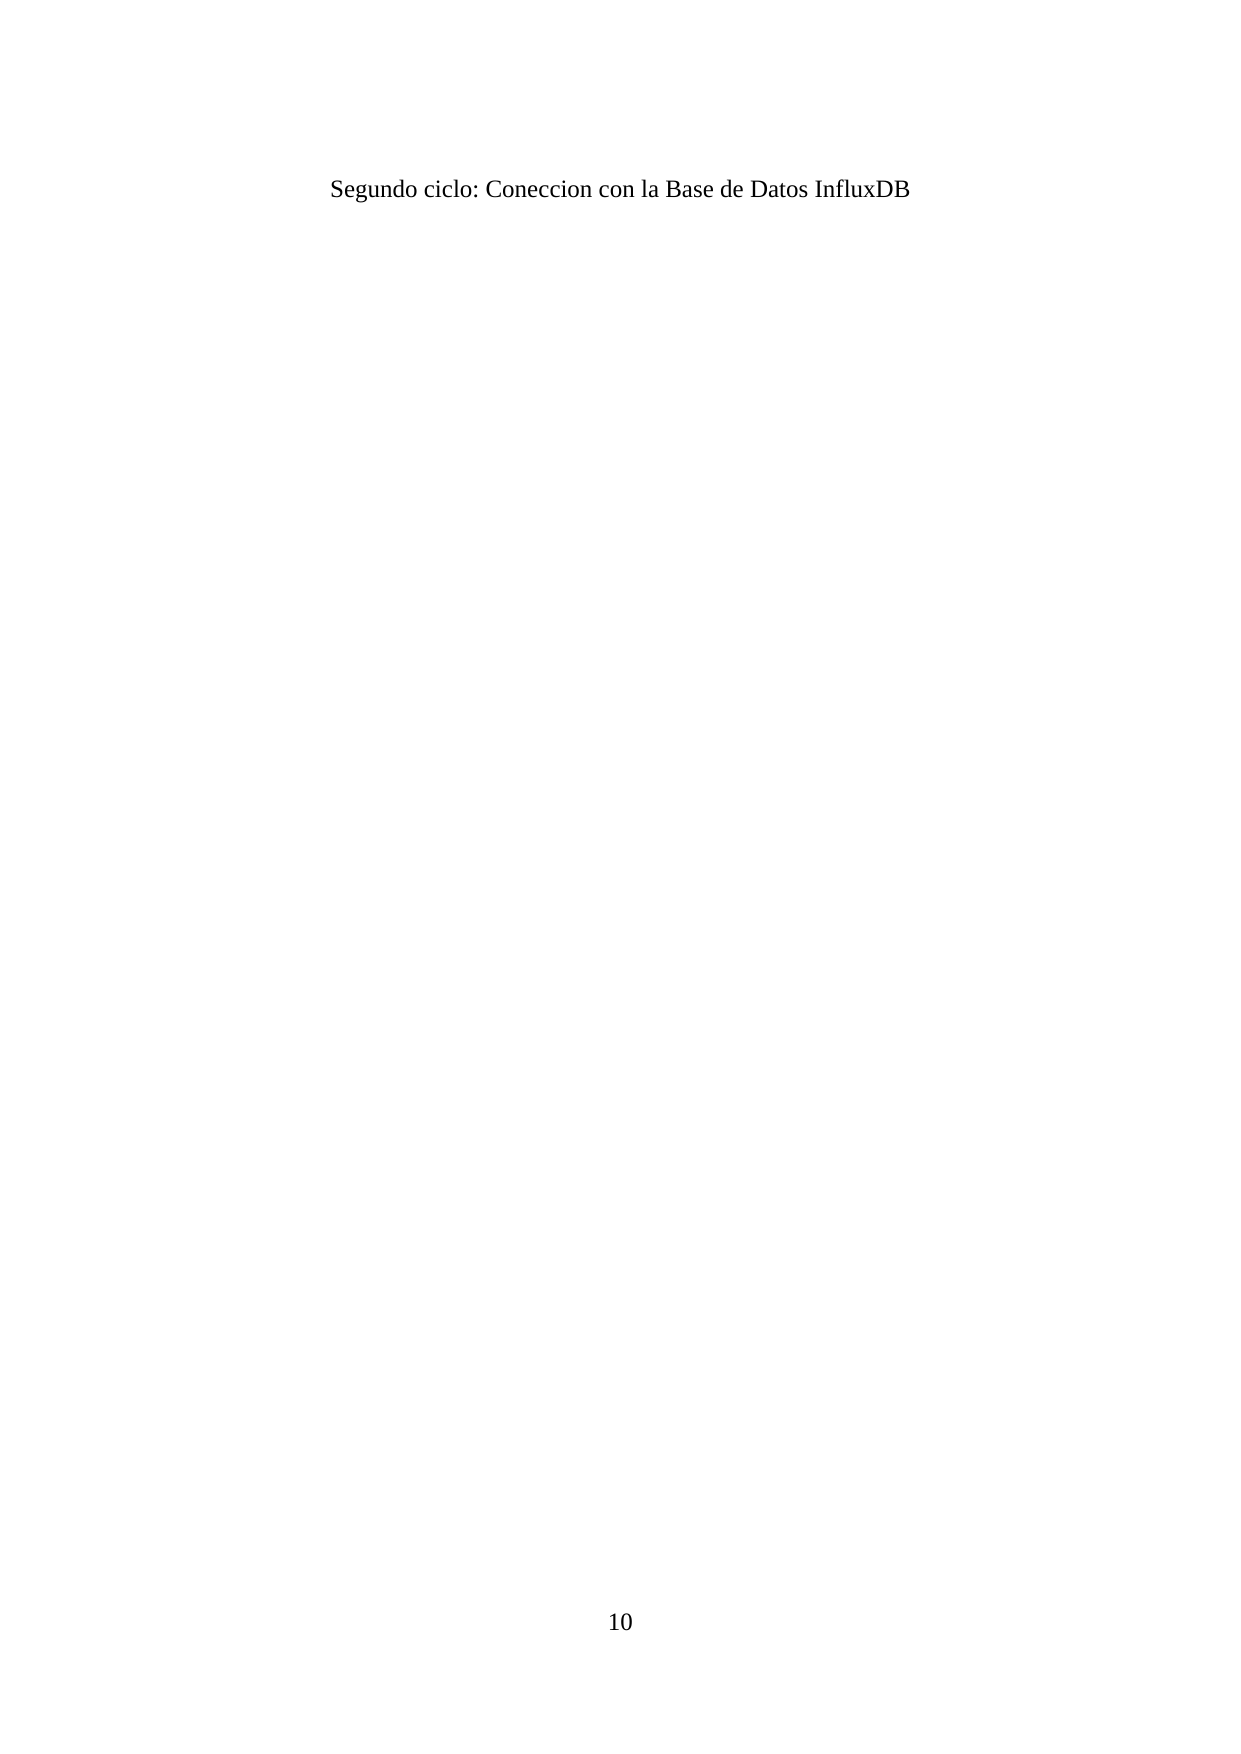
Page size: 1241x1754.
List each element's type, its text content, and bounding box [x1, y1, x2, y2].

text Segundo ciclo: Coneccion con la Base de Datos InfluxDB [118, 174, 1122, 203]
